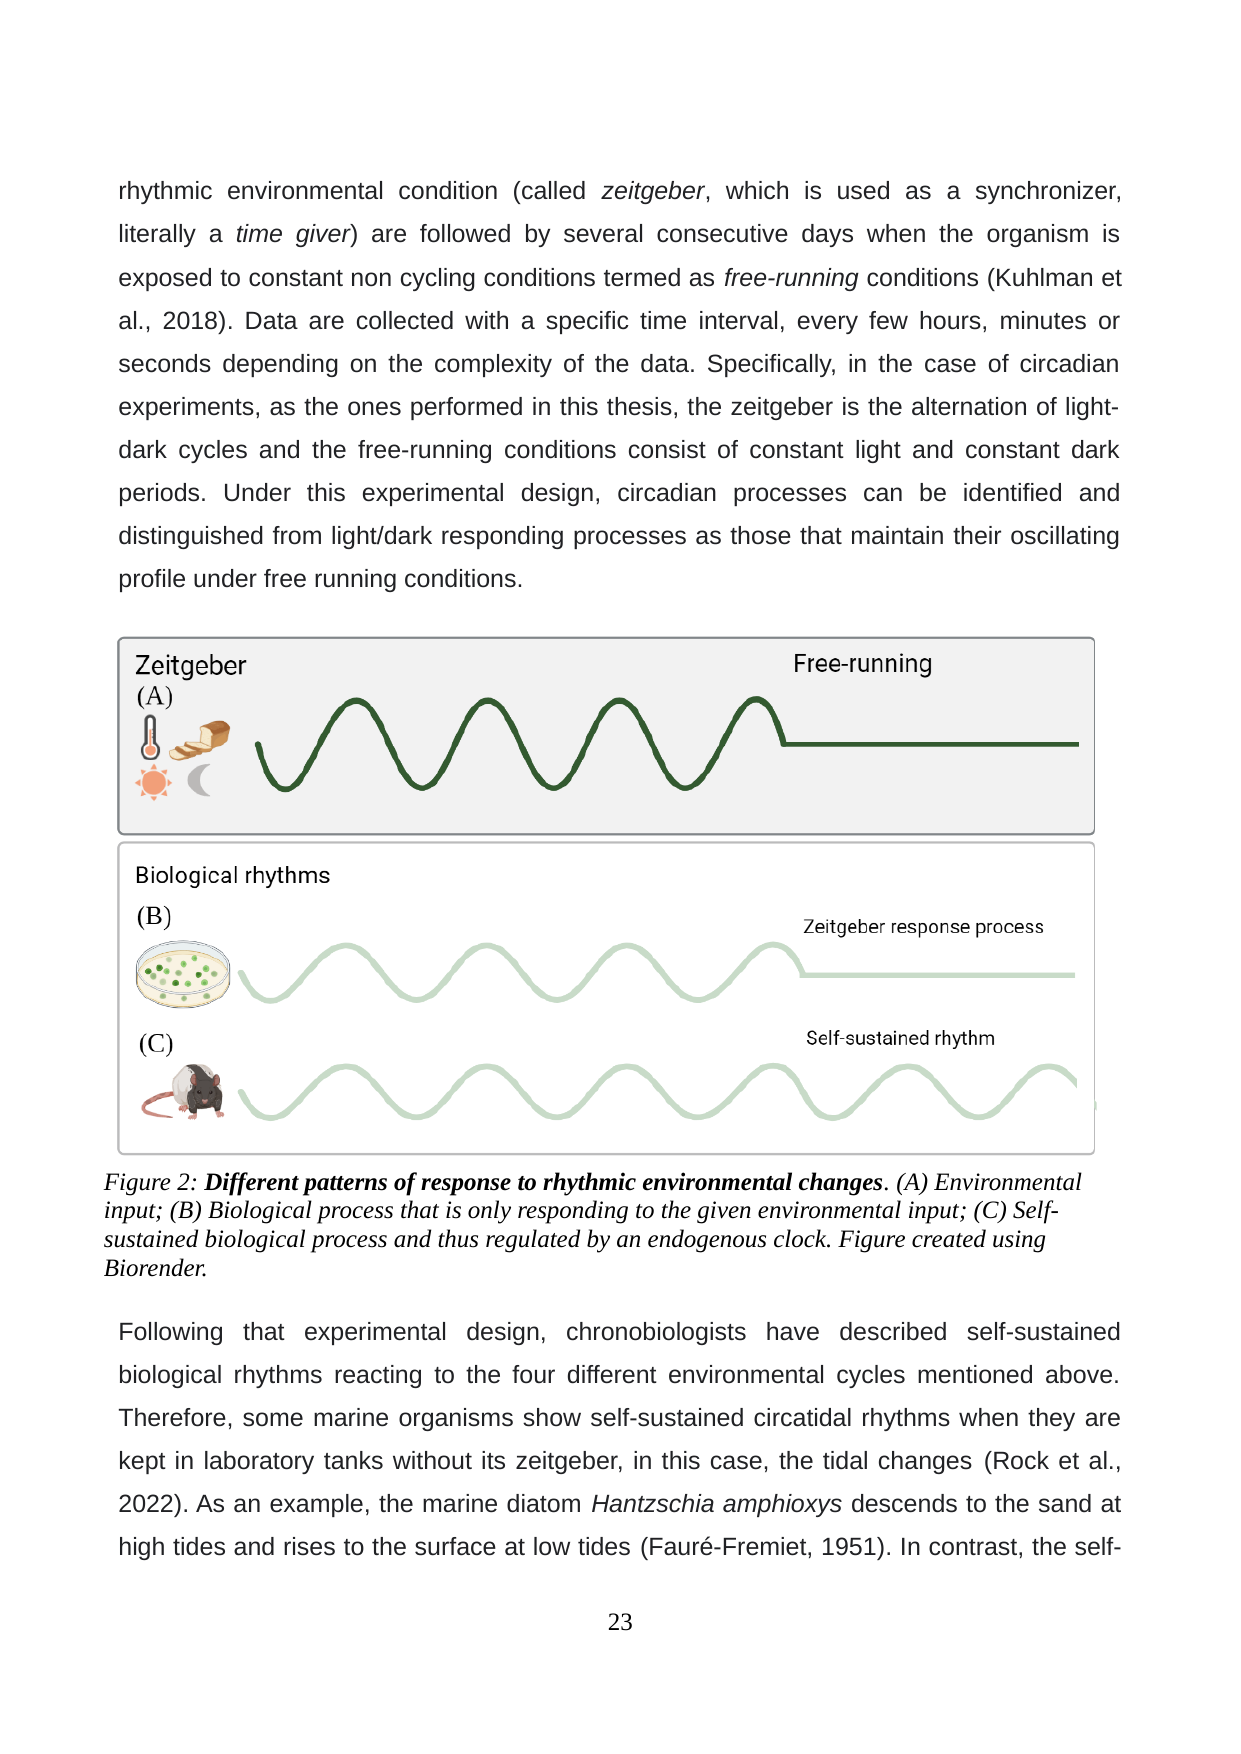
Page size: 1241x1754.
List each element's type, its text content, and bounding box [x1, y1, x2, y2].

picture [103, 624, 1108, 1167]
text rhythmic environmental condition (called zeitgeber, which is used as a synchronizer, literally a time giver) are followed by several consecutive days when the organism is exposed to constant non cycling conditions termed as free-running conditions (Kuhlman et al., 2018)⁠. Data are collected with a specific time interval, every few hours, minutes or seconds depending on the complexity of the data. Specifically, in the case of circadian experiments, as the ones performed in this thesis, the zeitgeber is the alternation of light-dark cycles and the free-running conditions consist of constant light and constant dark periods. Under this experimental design, circadian processes can be identified and distinguished from light/dark responding processes as those that maintain their oscillating profile under free running conditions. [118, 176, 1122, 593]
text Following that experimental design, chronobiologists have described self-sustained biological rhythms reacting to the four different environmental cycles mentioned above. Therefore, some marine organisms show self-sustained circatidal rhythms when they are kept in laboratory tanks without its zeitgeber, in this case, the tidal changes (Rock et al., 2022)⁠. As an example, the marine diatom Hantzschia amphioxys descends to the sand at high tides and rises to the surface at low tides (Fauré-Fremiet, 1951)⁠. In contrast, the self- [118, 1317, 1122, 1561]
text Figure 2: Different patterns of response to rhythmic environmental changes. (A) Environmental input; (B) Biological process that is only responding to the given environmental input; (C) Self-sustained biological process and thus regulated by an endogenous clock. Figure created using Biorender. [104, 1167, 1108, 1282]
